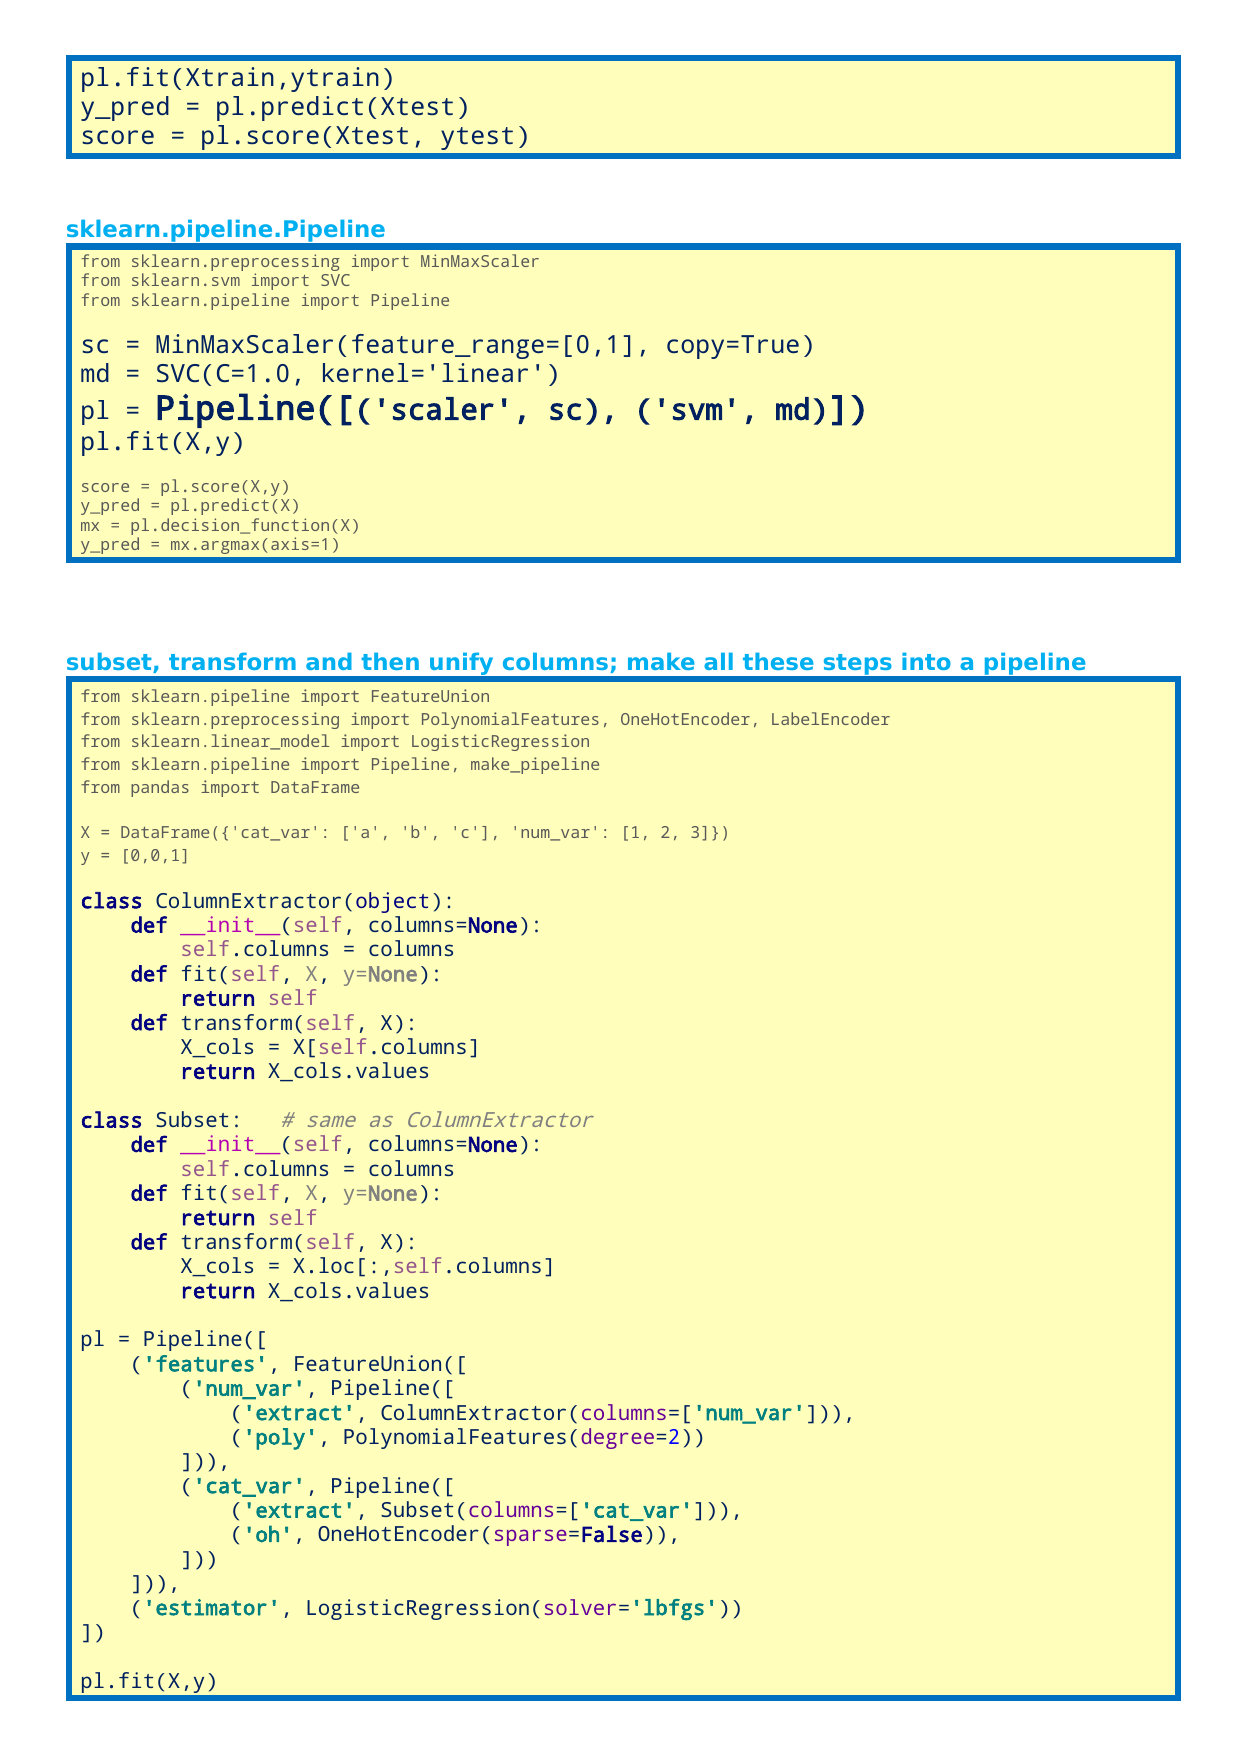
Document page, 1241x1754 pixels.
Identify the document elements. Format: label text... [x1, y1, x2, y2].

text md = SVC(C=1.0, kernel='linear') [72, 351, 1175, 380]
title subset, transform and then unify columns; make all these steps into a pipeline [66, 649, 1181, 676]
text sc = MinMaxScaler(feature_range=[0,1], copy=True) [72, 322, 1175, 351]
text from sklearn.pipeline import Pipeline [72, 282, 1175, 302]
text pl.fit(X,y) [72, 419, 1175, 448]
text score = pl.score(X,y) [72, 468, 1175, 488]
text from sklearn.svm import SVC [72, 263, 1175, 282]
text from sklearn.preprocessing import MinMaxScaler [72, 250, 1175, 263]
title sklearn.pipeline.Pipeline [66, 217, 1181, 243]
text pl.fit(Xtrain,ytrain) [72, 61, 1175, 84]
text y_pred = pl.predict(X) [72, 488, 1175, 507]
text from sklearn.pipeline import FeatureUnion from sklearn.preprocessing import PolynomialFeatures, OneHotEncoder, LabelEncoder from sklearn.linear_model import LogisticRegression from sklearn.pipeline import Pipeline, make_pipeline from pandas import DataFrame X = DataFrame({'cat_var': ['a', 'b', 'c'], 'num_var': [1, 2, 3]}) y = [0,0,1] class ColumnExtractor(object): def __init__(self, columns=None): self.columns = columns def fit(self, X, y=None): return self def transform(self, X): X_cols = X[self.columns] return X_cols.values class Subset: # same as ColumnExtractor def __init__(self, columns=None): self.columns = columns def fit(self, X, y=None): return self def transform(self, X): X_cols = X.loc[:,self.columns] return X_cols.values pl = Pipeline([ ('features', FeatureUnion([ ('num_var', Pipeline([ ('extract', ColumnExtractor(columns=['num_var'])), ('poly', PolynomialFeatures(degree=2)) ])), ('cat_var', Pipeline([ ('extract', Subset(columns=['cat_var'])), ('oh', OneHotEncoder(sparse=False)), ])) ])), ('estimator', LogisticRegression(solver='lbfgs')) ]) pl.fit(X,y) [72, 682, 1175, 1695]
text y_pred = pl.predict(Xtest) [72, 84, 1175, 113]
text y_pred = mx.argmax(axis=1) [72, 527, 1175, 557]
text mx = pl.decision_function(X) [72, 507, 1175, 527]
text pl = Pipeline([('scaler', sc), ('svm', md)]) [72, 380, 1175, 419]
text score = pl.score(Xtest, ytest) [72, 113, 1175, 153]
